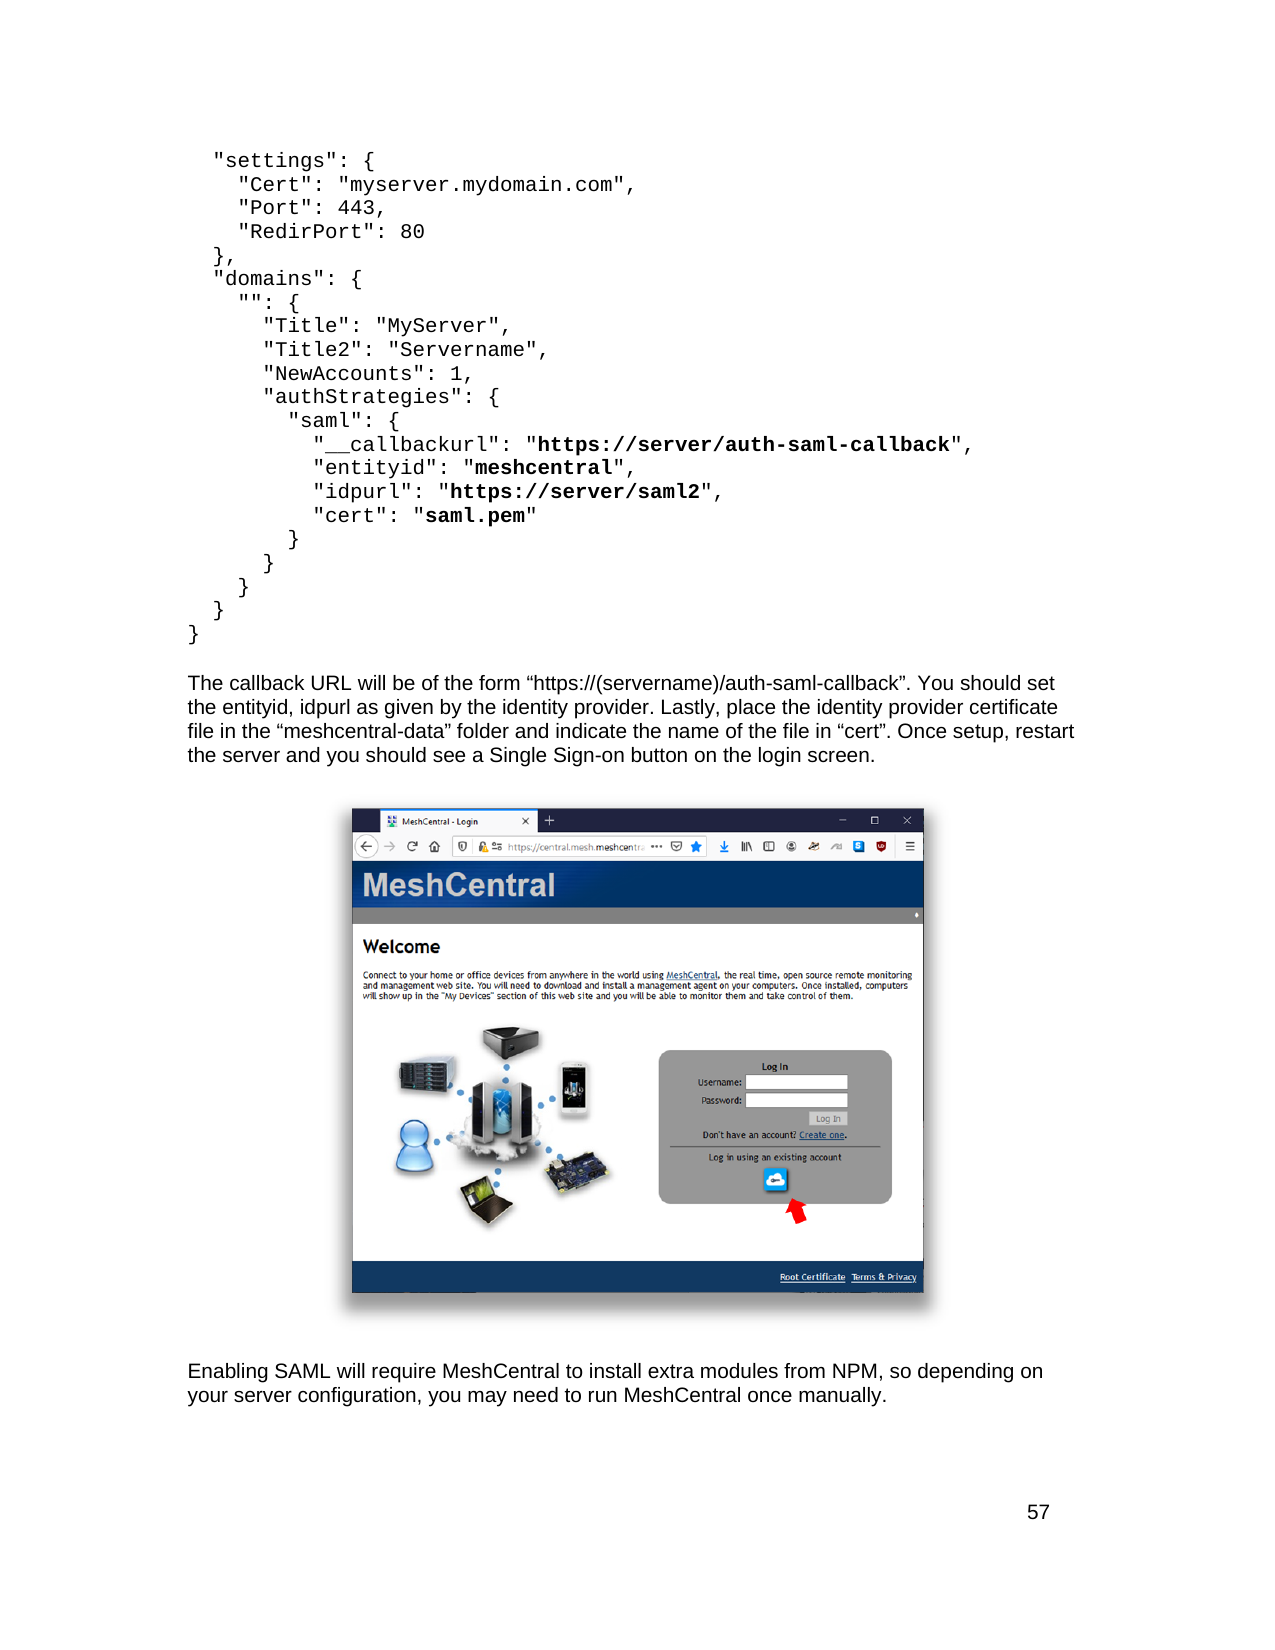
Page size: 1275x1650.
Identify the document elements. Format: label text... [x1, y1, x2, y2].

text } [187, 552, 1087, 576]
text "settings": { [187, 150, 1087, 174]
text "": { [187, 292, 1087, 316]
text "NewAccounts": 1, [187, 363, 1087, 386]
text Enabling SAML will require MeshCentral to install extra modules from NPM, so depending on your server configuration, you may need to run MeshCentral once manually. [187, 1359, 1087, 1407]
text "authStrategies": { [187, 386, 1087, 410]
text "Title": "MyServer", [187, 316, 1087, 339]
text "__callbackurl": "https://server/auth-saml-callback", [187, 434, 1087, 457]
text } [187, 576, 1087, 599]
text "saml": { [187, 410, 1087, 434]
text "Port": 443, [187, 197, 1087, 221]
text "Title2": "Servername", [187, 339, 1087, 363]
text } [187, 599, 1087, 623]
text }, [187, 244, 1087, 268]
text } [187, 528, 1087, 552]
text } [187, 623, 1087, 647]
text "domains": { [187, 268, 1087, 292]
text "RedirPort": 80 [187, 221, 1087, 244]
text "idpurl": "https://server/saml2", [187, 481, 1087, 505]
text "Cert": "myserver.mydomain.com", [187, 174, 1087, 197]
text "cert": "saml.pem" [187, 505, 1087, 528]
text "entityid": "meshcentral", [187, 457, 1087, 481]
text The callback URL will be of the form “https://(servername)/auth-saml-callback”. You should set the entityid, idpurl as given by the identity provider. Lastly, place the identity provider certificate file in the “meshcentral-data” folder and indicate the name of the file in “cert”. Once setup, restart the server and you should see a Single Sign-on button on the login screen. [187, 671, 1087, 766]
